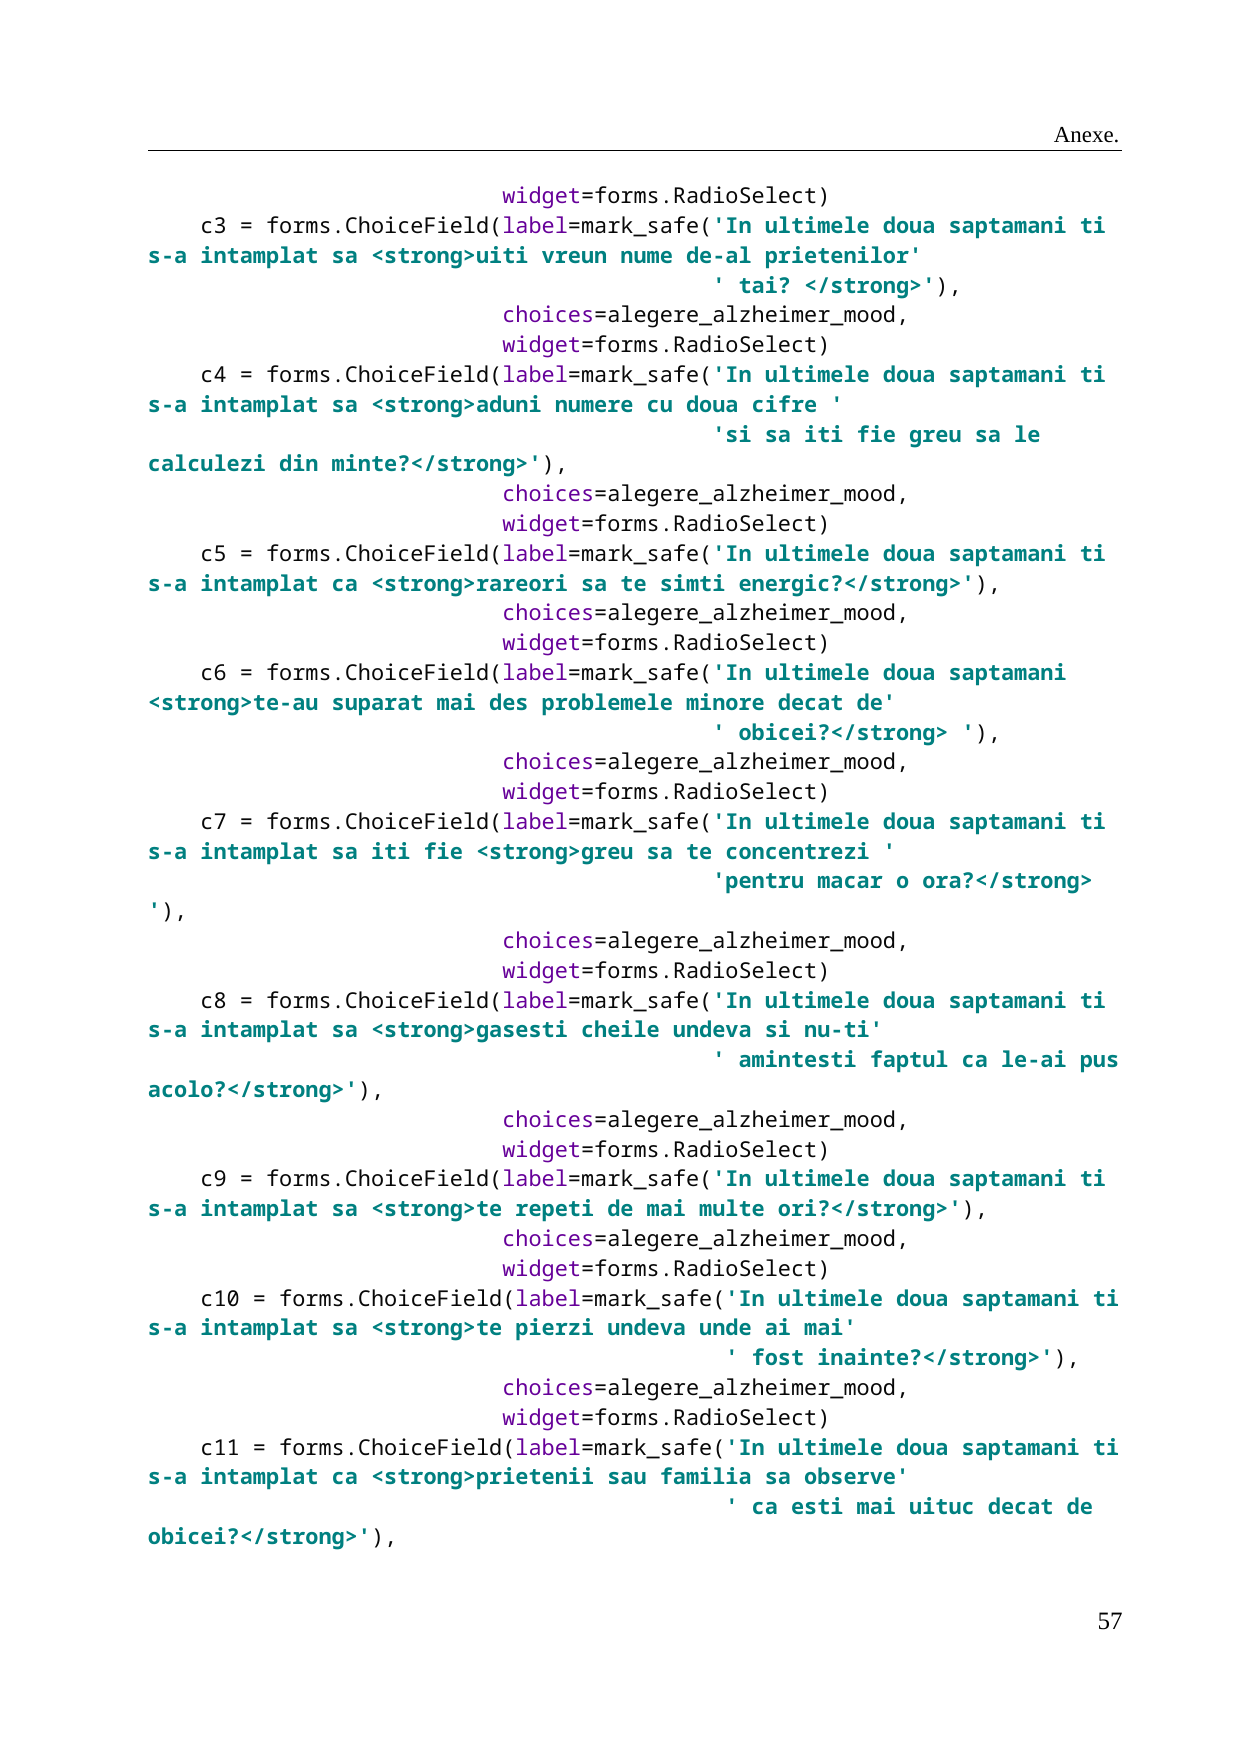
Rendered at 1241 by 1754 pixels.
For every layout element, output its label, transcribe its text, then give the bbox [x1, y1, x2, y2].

text widget=forms.RadioSelect) c3 = forms.ChoiceField(label=mark_safe('In ultimele doua saptamani ti s-a intamplat sa <strong>uiti vreun nume de-al prietenilor' ' tai? </strong>'), choices=alegere_alzheimer_mood, widget=forms.RadioSelect) c4 = forms.ChoiceField(label=mark_safe('In ultimele doua saptamani ti s-a intamplat sa <strong>aduni numere cu doua cifre ' 'si sa iti fie greu sa le calculezi din minte?</strong>'), choices=alegere_alzheimer_mood, widget=forms.RadioSelect) c5 = forms.ChoiceField(label=mark_safe('In ultimele doua saptamani ti s-a intamplat ca <strong>rareori sa te simti energic?</strong>'), choices=alegere_alzheimer_mood, widget=forms.RadioSelect) c6 = forms.ChoiceField(label=mark_safe('In ultimele doua saptamani <strong>te-au suparat mai des problemele minore decat de' ' obicei?</strong> '), choices=alegere_alzheimer_mood, widget=forms.RadioSelect) c7 = forms.ChoiceField(label=mark_safe('In ultimele doua saptamani ti s-a intamplat sa iti fie <strong>greu sa te concentrezi ' 'pentru macar o ora?</strong> '), choices=alegere_alzheimer_mood, widget=forms.RadioSelect) c8 = forms.ChoiceField(label=mark_safe('In ultimele doua saptamani ti s-a intamplat sa <strong>gasesti cheile undeva si nu-ti' ' amintesti faptul ca le-ai pus acolo?</strong>'), choices=alegere_alzheimer_mood, widget=forms.RadioSelect) c9 = forms.ChoiceField(label=mark_safe('In ultimele doua saptamani ti s-a intamplat sa <strong>te repeti de mai multe ori?</strong>'), choices=alegere_alzheimer_mood, widget=forms.RadioSelect) c10 = forms.ChoiceField(label=mark_safe('In ultimele doua saptamani ti s-a intamplat sa <strong>te pierzi undeva unde ai mai' ' fost inainte?</strong>'), choices=alegere_alzheimer_mood, widget=forms.RadioSelect) c11 = forms.ChoiceField(label=mark_safe('In ultimele doua saptamani ti s-a intamplat ca <strong>prietenii sau familia sa observe' ' ca esti mai uituc decat de obicei?</strong>'), [148, 180, 1122, 1551]
